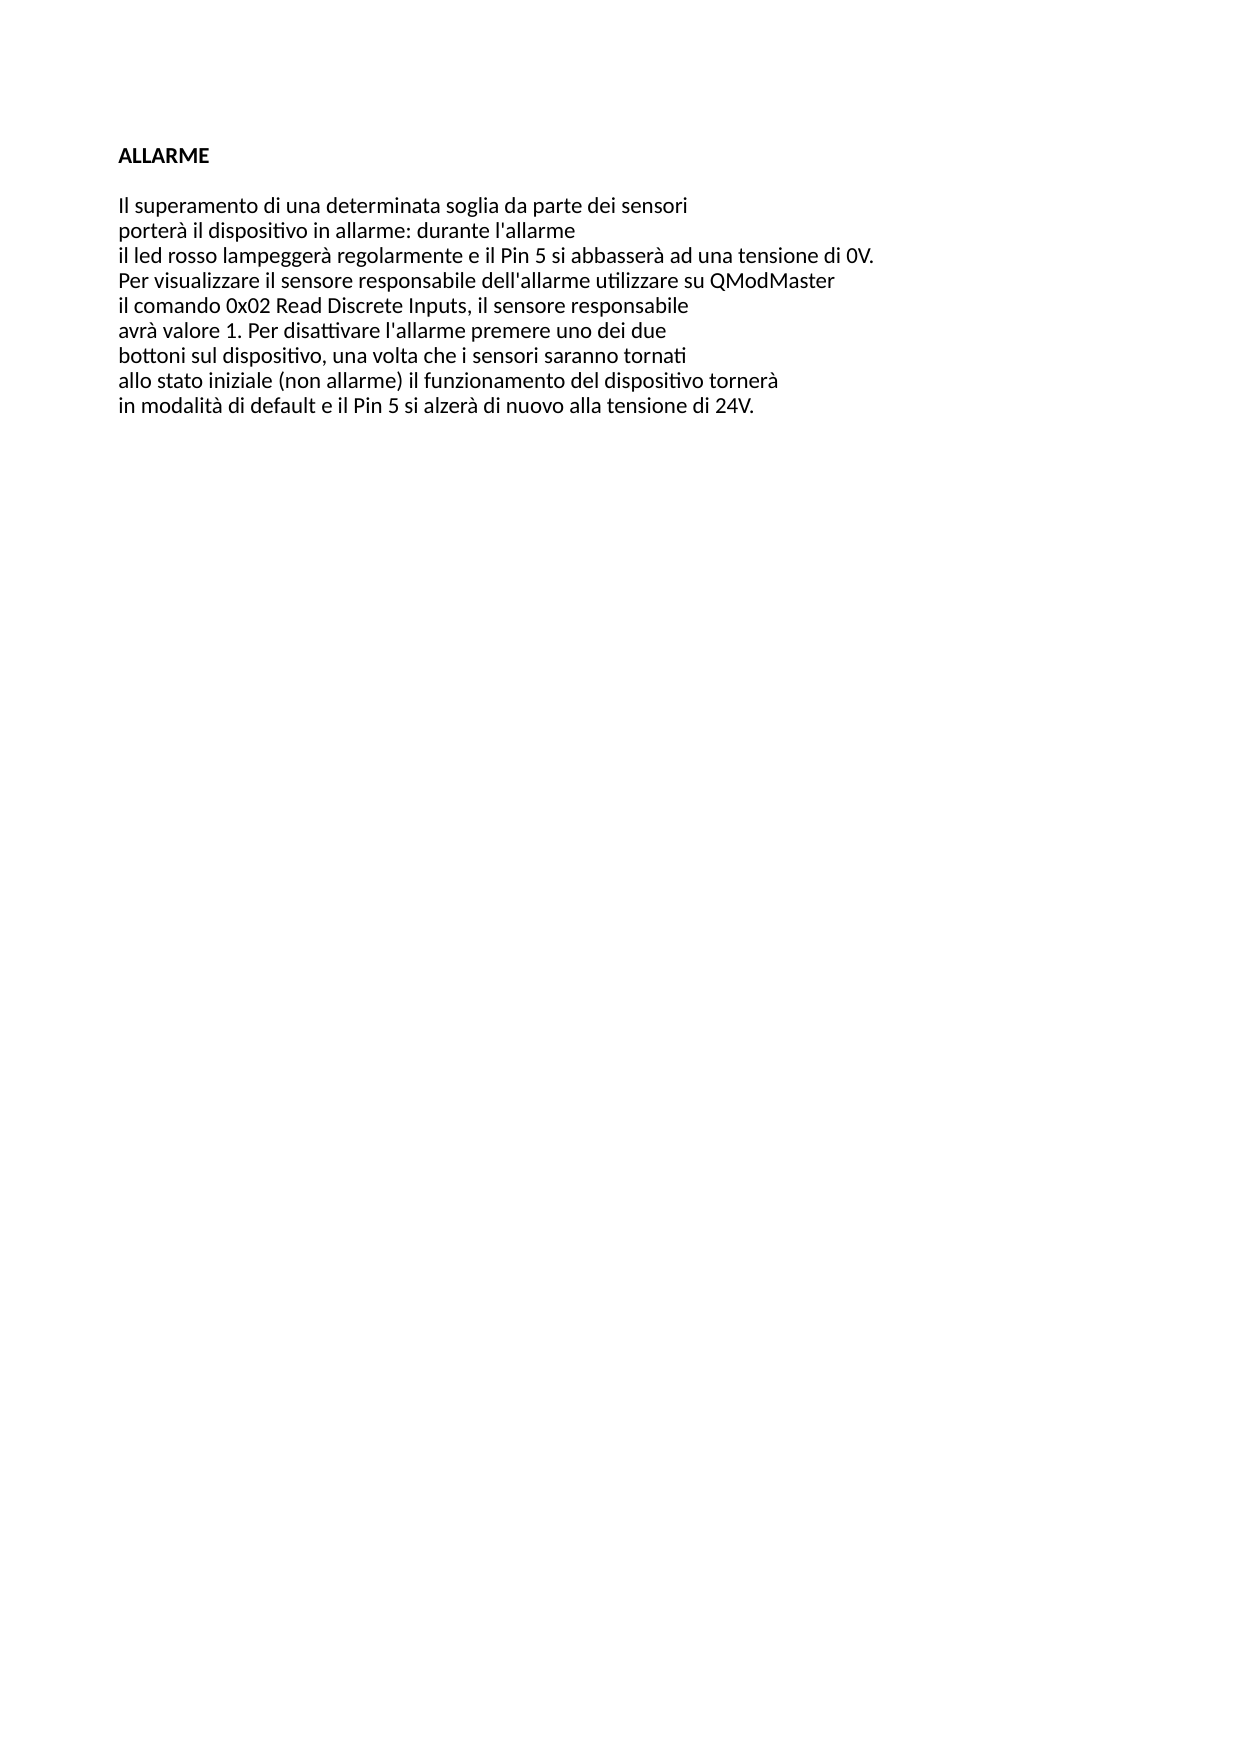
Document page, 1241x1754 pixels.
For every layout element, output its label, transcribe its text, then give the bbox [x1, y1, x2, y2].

text ALLARME [118, 143, 1122, 168]
text bottoni sul dispositivo, una volta che i sensori saranno tornati [118, 343, 1122, 368]
text allo stato iniziale (non allarme) il funzionamento del dispositivo tornerà [118, 368, 1122, 393]
text Il superamento di una determinata soglia da parte dei sensori [118, 193, 1122, 218]
text in modalità di default e il Pin 5 si alzerà di nuovo alla tensione di 24V. [118, 393, 1122, 418]
text il comando 0x02 Read Discrete Inputs, il sensore responsabile [118, 293, 1129, 318]
text Per visualizzare il sensore responsabile dell'allarme utilizzare su QModMaster [118, 268, 1122, 293]
text il led rosso lampeggerà regolarmente e il Pin 5 si abbasserà ad una tensione di 0V. [118, 243, 1122, 268]
text avrà valore 1. Per disattivare l'allarme premere uno dei due [118, 318, 1122, 343]
text porterà il dispositivo in allarme: durante l'allarme [118, 218, 1122, 243]
